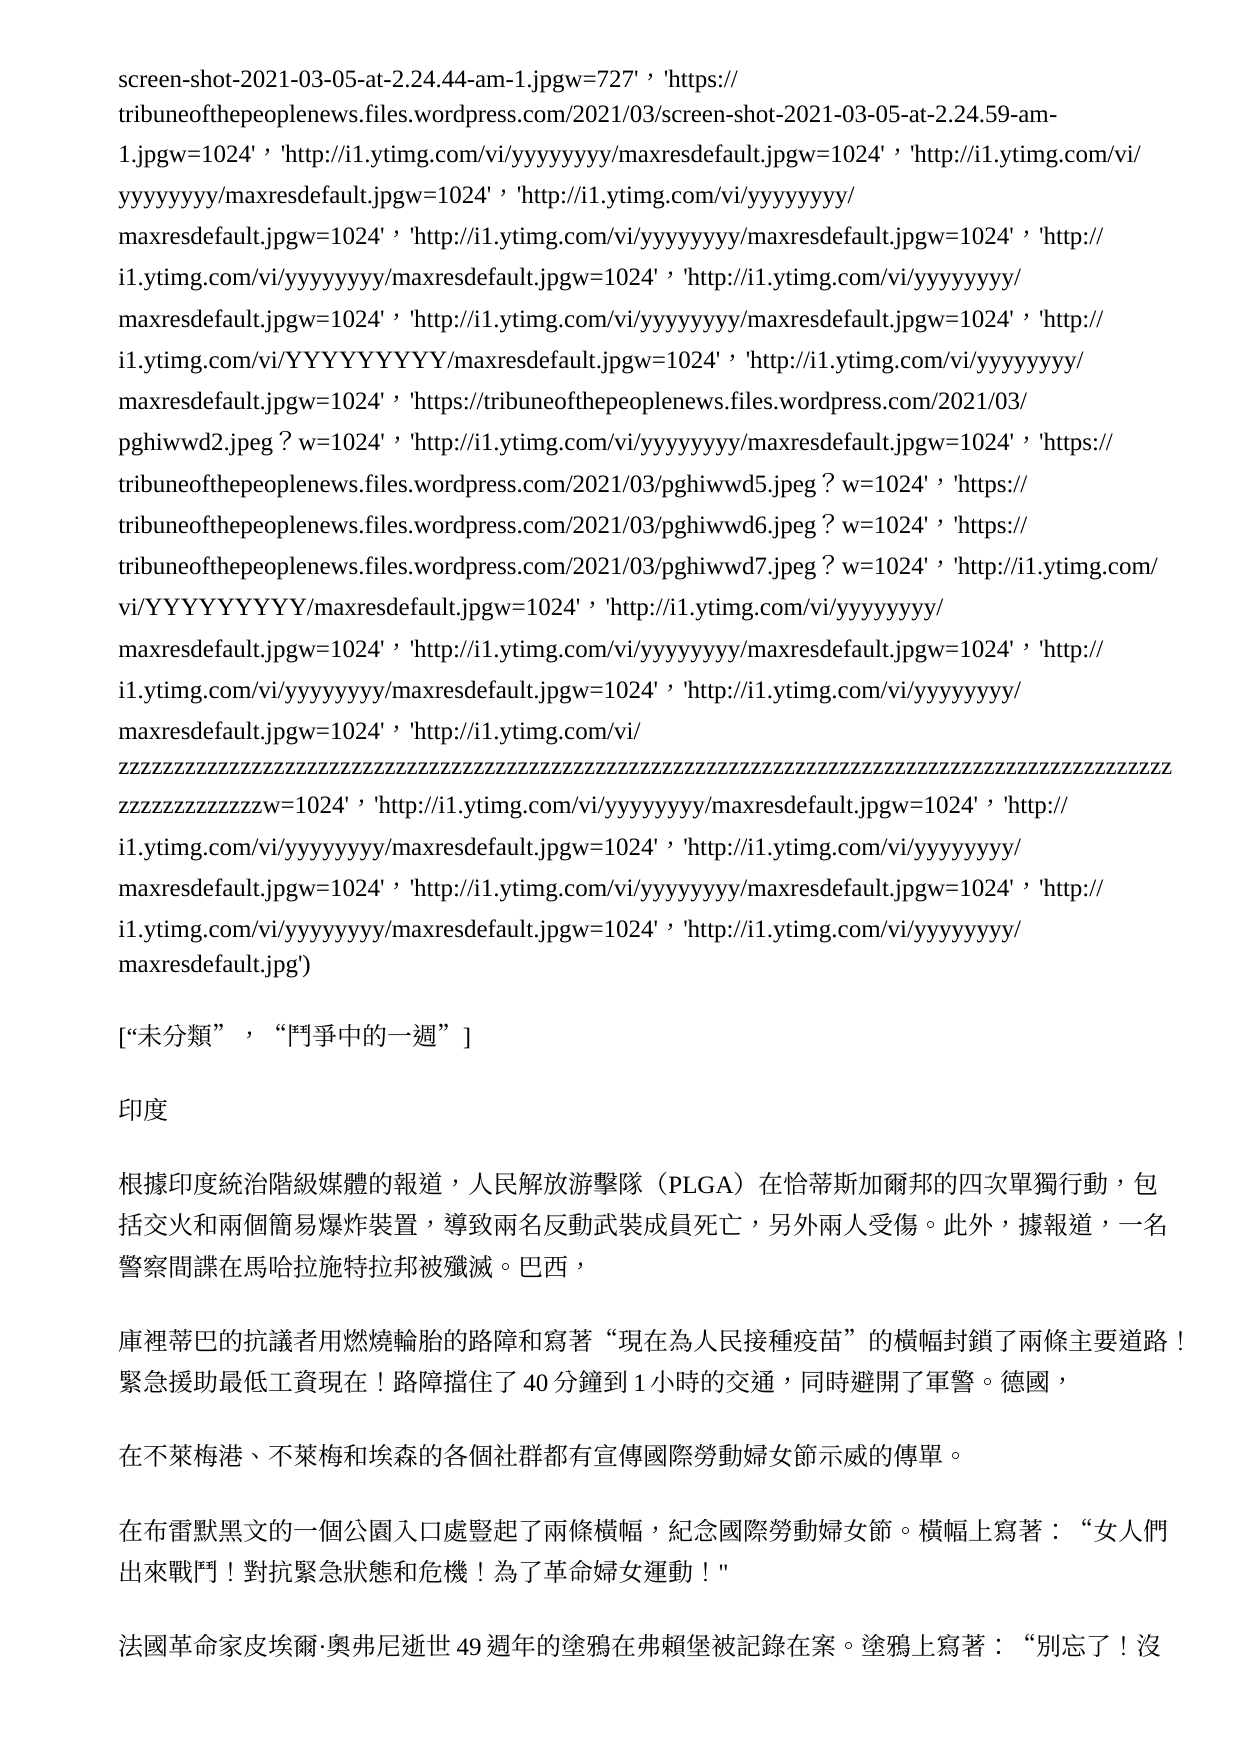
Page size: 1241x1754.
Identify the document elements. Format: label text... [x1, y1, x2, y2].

text 2021-03-05T07:59:00-06:00 人的屬性 沒有。http://i1.ytimg.com/vi/YYYYYYYY/maxresdefault.jpgw=800'，http://i1.ytimg.com/vi/YYYYYYYY/maxresdefault.jpgw=800'，http://i1.ytimg.com/vi/YYYYYYYY/maxresdefault.jpgw=800'，http://i1.ytimg.com/vi/yyyyyyyy/maxresdefault.jpgw=583'，https://tribuneofthepeoplenews.files.wordpress.com/2021/03/8macc88rzplakatetenver2.cleaned.jpeg？w=646'；http://i1.ytimg.com/vi/YYYYYYYYY/maxresdefault.jpgw=1024'，'http://i1.ytimg.com/vi/yyyyyyyy/maxresdefault.jpgw=1024'，'https://tribuneofthepeoplenews.files.wordpress.com/2021/03/pierrot.jpeg？w=1024'，'http://i1.ytimg.com/vi/w=1024'，'http://i1.ytimg.com/vi/YYYYYYYYY/maxresdefault.jpgw=1024'，'http://i1.ytimg.com/vi/yyyyyyyy/maxresdefault.jpgw=1024'，'http://i1.ytimg.com/vi/qqqqqqqqqqqqqqqqqqqqqqqqqqqqqqqqqqqqqqqqqqqg/maxresdefault.jpg？dir=desc&limit=32∨der=price&p=1∨der=price∨der=price&p=price∨der=price&w=1024'，'http://i1.ytimg.com/vi/yyyyyyyy/maxresdefault.jpgw=875'，http://i1.ytimg.com/vi/yyyyyyyy/maxresdefault.jpgw=638'，'https://tribuneofthepeoplenews.files.wordpress.com/2021/03/screen-shot-2021-03-05-at-2.24.51-am.jpgw=724'，'https://tribuneofthepeoplenews.files.wordpress.com/2021/03/screen-shot-2021-03-05-at-2.24.44-am-1.jpgw=727'，'https://tribuneofthepeoplenews.files.wordpress.com/2021/03/screen-shot-2021-03-05-at-2.24.59-am-1.jpgw=1024'，'http://i1.ytimg.com/vi/yyyyyyyy/maxresdefault.jpgw=1024'，'http://i1.ytimg.com/vi/yyyyyyyy/maxresdefault.jpgw=1024'，'http://i1.ytimg.com/vi/yyyyyyyy/maxresdefault.jpgw=1024'，'http://i1.ytimg.com/vi/yyyyyyyy/maxresdefault.jpgw=1024'，'http://i1.ytimg.com/vi/yyyyyyyy/maxresdefault.jpgw=1024'，'http://i1.ytimg.com/vi/yyyyyyyy/maxresdefault.jpgw=1024'，'http://i1.ytimg.com/vi/yyyyyyyy/maxresdefault.jpgw=1024'，'http://i1.ytimg.com/vi/YYYYYYYYY/maxresdefault.jpgw=1024'，'http://i1.ytimg.com/vi/yyyyyyyy/maxresdefault.jpgw=1024'，'https://tribuneofthepeoplenews.files.wordpress.com/2021/03/pghiwwd2.jpeg？w=1024'，'http://i1.ytimg.com/vi/yyyyyyyy/maxresdefault.jpgw=1024'，'https://tribuneofthepeoplenews.files.wordpress.com/2021/03/pghiwwd5.jpeg？w=1024'，'https://tribuneofthepeoplenews.files.wordpress.com/2021/03/pghiwwd6.jpeg？w=1024'，'https://tribuneofthepeoplenews.files.wordpress.com/2021/03/pghiwwd7.jpeg？w=1024'，'http://i1.ytimg.com/vi/YYYYYYYYY/maxresdefault.jpgw=1024'，'http://i1.ytimg.com/vi/yyyyyyyy/maxresdefault.jpgw=1024'，'http://i1.ytimg.com/vi/yyyyyyyy/maxresdefault.jpgw=1024'，'http://i1.ytimg.com/vi/yyyyyyyy/maxresdefault.jpgw=1024'，'http://i1.ytimg.com/vi/yyyyyyyy/maxresdefault.jpgw=1024'，'http://i1.ytimg.com/vi/zzzzzzzzzzzzzzzzzzzzzzzzzzzzzzzzzzzzzzzzzzzzzzzzzzzzzzzzzzzzzzzzzzzzzzzzzzzzzzzzzzzzzzzzzzzzzzzzzzzzzzzzzzzzw=1024'，'http://i1.ytimg.com/vi/yyyyyyyy/maxresdefault.jpgw=1024'，'http://i1.ytimg.com/vi/yyyyyyyy/maxresdefault.jpgw=1024'，'http://i1.ytimg.com/vi/yyyyyyyy/maxresdefault.jpgw=1024'，'http://i1.ytimg.com/vi/yyyyyyyy/maxresdefault.jpgw=1024'，'http://i1.ytimg.com/vi/yyyyyyyy/maxresdefault.jpgw=1024'，'http://i1.ytimg.com/vi/yyyyyyyy/maxresdefault.jpg') [“未分類”，“鬥爭中的一週”] 印度 根據印度統治階級媒體的報道，人民解放游擊隊（PLGA）在恰蒂斯加爾邦的四次單獨行動，包括交火和兩個簡易爆炸裝置，導致兩名反動武裝成員死亡，另外兩人受傷。此外，據報道，一名警察間諜在馬哈拉施特拉邦被殲滅。巴西， 庫裡蒂巴的抗議者用燃燒輪胎的路障和寫著“現在為人民接種疫苗”的橫幅封鎖了兩條主要道路！緊急援助最低工資現在！路障擋住了40分鐘到1小時的交通，同時避開了軍警。德國， 在不萊梅港、不萊梅和埃森的各個社群都有宣傳國際勞動婦女節示威的傳單。 在布雷默黑文的一個公園入口處豎起了兩條橫幅，紀念國際勞動婦女節。橫幅上寫著：“女人們出來戰鬥！對抗緊急狀態和危機！為了革命婦女運動！" 法國革命家皮埃爾·奧弗尼逝世49週年的塗鴉在弗賴堡被記錄在案。塗鴉上寫著：“別忘了！沒有寬恕！皮埃爾奧弗尼是不朽的！還有法語。奧地利， 奧地利人民自決委員會與反法西斯分子和移民工人一起，在林茨組織了一次集會，要求將失業救濟金提高到80%，並打出“將失業救濟金提高到80%”的橫幅！海報上寫著“戰鬥和抵抗！示威者還提出要求以全額工資和員工補償減少工作時間。丹麥， 哥本哈根Nerrebro區的一座天橋上，懸掛著宣傳國際勞動婦女節的橫幅。法國， 這位革命青年紀念法國汽車廠工人皮埃爾·奧弗尼（Pierre Overney）被謀殺49週年，他因向工人分發小冊子而被一名保安殺害，在克萊蒙特·費朗、波爾多、格勒諾布林、金甘普、里昂、聖艾蒂安等城市採取了許多行動，巴黎通過塗鴉和標語“皮埃爾·奧維尼，工人階級的英雄！“我們不會下毒！" 一個特別的紀念活動是在巴黎的英雄墓前舉行的，有演講和革命歌曲。一幅肖像和一期革命報紙《人民事業報》（La Cause du Peuple）都留在了他的墓前，他是該報的撰稿人。 一幅聲援加泰羅尼亞政治犯帕布羅·哈塞爾的壁畫就這樣被記錄下來，上面寫著：“帕布羅·哈塞爾的自由！哥倫比亞 麥德林的青年抵抗組織（Resistencia Juvenil）向人們講述了COVID-19疫苗的生產和分發過程，以及爭取獲得疫苗的必要性。小組前往安蒂奧基亞大學的一個聾啞營，在那裡他們與一名翻譯傳遞了同樣的資訊。年輕人在出遊時提出了兩個要求：“讓富人為危機買單！還有“現在就為人民接種疫苗！與巴西和墨西哥革命者的呼籲相呼應。在2260億農村援助中，90%給了大公司 厄瓜多， 貧農委員會和其他農民組織在卡奇的埃爾科拉鬆舉行了一次集會。大會討論了打擊大型礦業公司的必要性，將其與土地鬥爭和土地革命聯絡起來，作為新民主主義革命的一部分。美國 奧斯汀。 奧斯汀到處都有塗鴉展覽，宣傳國際勞動婦女節，口號是“婦女能撐半邊天！“讓統治階級為自己的危機買單！釋放婦女的怒火，成為無產階級革命的強大力量！“三八國際勞動婦女節！" 匹茲堡。 匹茲堡有人看到宣傳國際勞動婦女節的塗鴉，上面寫著“婦女撐起半邊天”，“讓統治階級為自己的危機買單！釋放婦女的怒火，作為無產階級革命的力量！“三八國際勞動婦女節。” 洛杉磯縣 洛杉磯到處都可以看到國際勞動婦女節的塗鴉和海報。海報上寫著，“3月8日，國際勞動婦女節。釋放婦女的怒火，作為無產階級革命的力量！國際勞動婦女節萬歲！海報上還附有祕魯的諾拉同志和中國的江青等共產黨女領導人的照片。城市裡記載的塗鴉上寫著：“女人撐起半邊天！三八國際勞動婦女節！" 堪薩斯城， 塗鴉上寫著，“讓統治階級為自己的危機付出代價！三八國際勞動婦女節，婦女撐起半邊天！三八國際勞動婦女節！“在堪薩斯城。 塗鴉上寫著：“反抗是對的！五一國際勞動節！“有人看見他拿著錘子和鐮刀。 紀念約拉同志的塗鴉上寫著“約拉同志，在鬥爭中現身”的錘子和鐮刀伴隨著文字。 奧克斯納德 奧克斯納德的塗鴉上寫著：“女人能頂半邊天！三八國際勞動婦女節！" 促銷活動奧蘭多，佛羅里達州匹茲堡，賓夕法尼亞州匹茲堡，賓夕法尼亞州匹茲堡 革命支援新聞業 當你在這裡的時候，請考慮捐贈，這樣我們可以繼續用我們的報道服務人民！ 點選矩陣 分享這個：Twitter Facebook喜歡這樣：喜歡載入。。。相關的 [118, 59, 1181, 1663]
